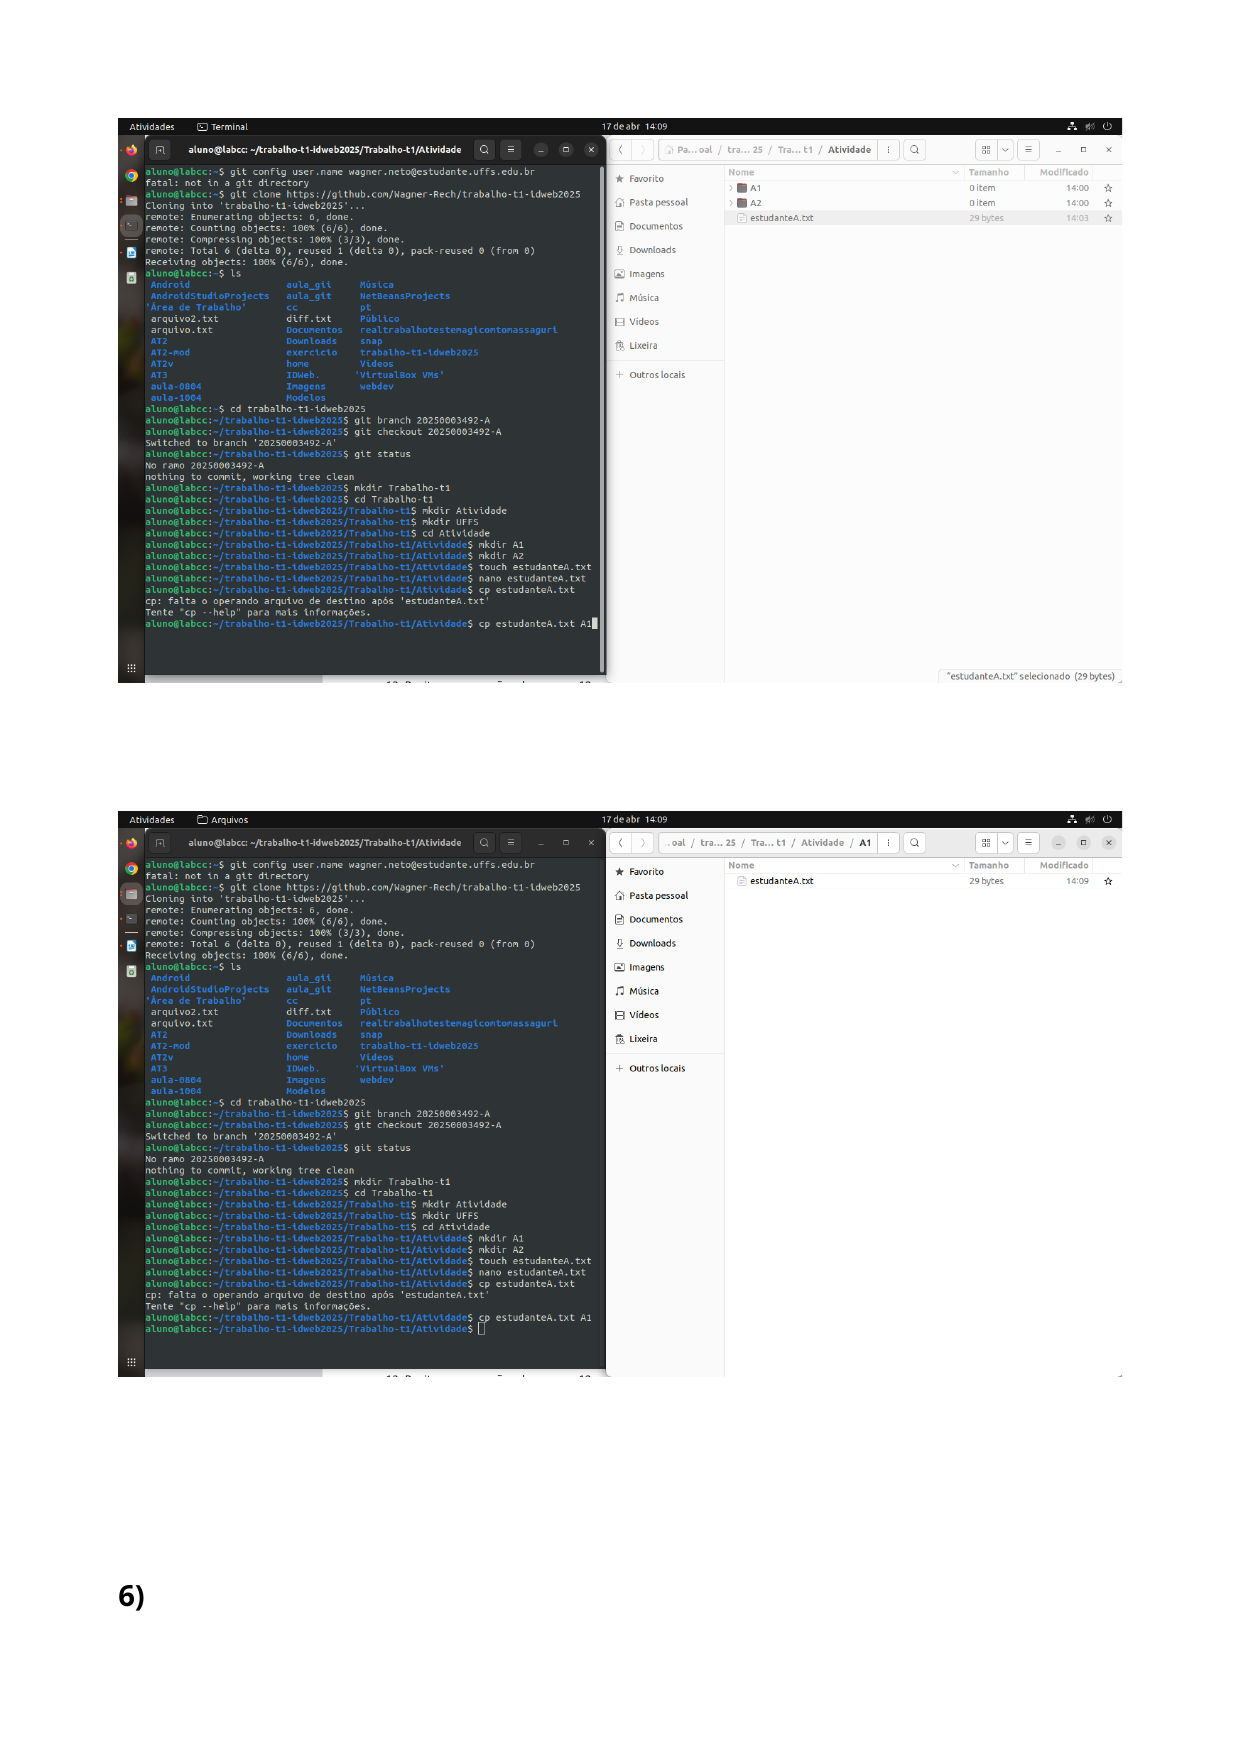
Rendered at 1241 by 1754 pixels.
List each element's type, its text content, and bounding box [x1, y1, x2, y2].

picture [118, 811, 1123, 1377]
text 6) [118, 1575, 1122, 1615]
picture [118, 118, 1123, 683]
